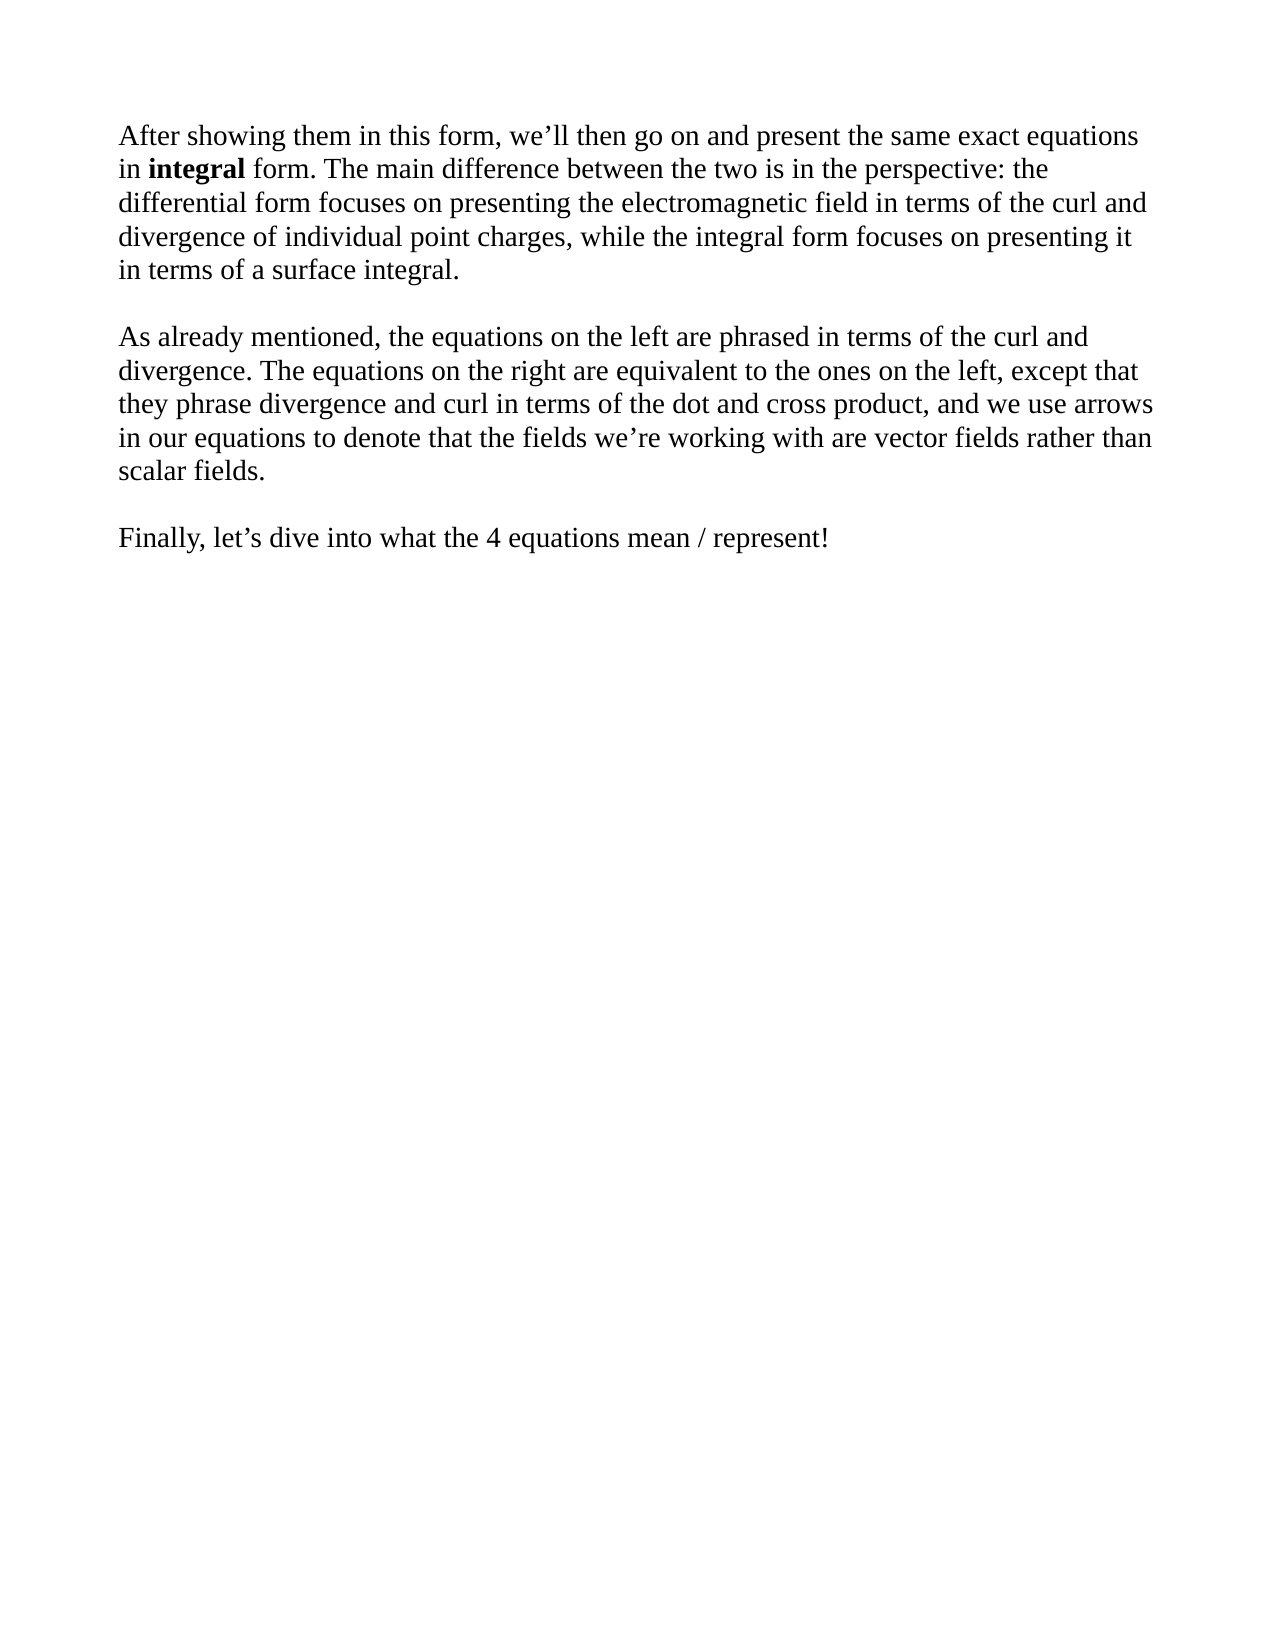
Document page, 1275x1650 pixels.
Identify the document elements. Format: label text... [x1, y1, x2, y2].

text After showing them in this form, we’ll then go on and present the same exact equations in integral form. The main difference between the two is in the perspective: the differential form focuses on presenting the electromagnetic field in terms of the curl and divergence of individual point charges, while the integral form focuses on presenting it in terms of a surface integral. [118, 118, 1157, 286]
text Finally, let’s dive into what the 4 equations mean / represent! [118, 521, 1157, 554]
text As already mentioned, the equations on the left are phrased in terms of the curl and divergence. The equations on the right are equivalent to the ones on the left, except that they phrase divergence and curl in terms of the dot and cross product, and we use arrows in our equations to denote that the fields we’re working with are vector fields rather than scalar fields. [118, 319, 1157, 487]
